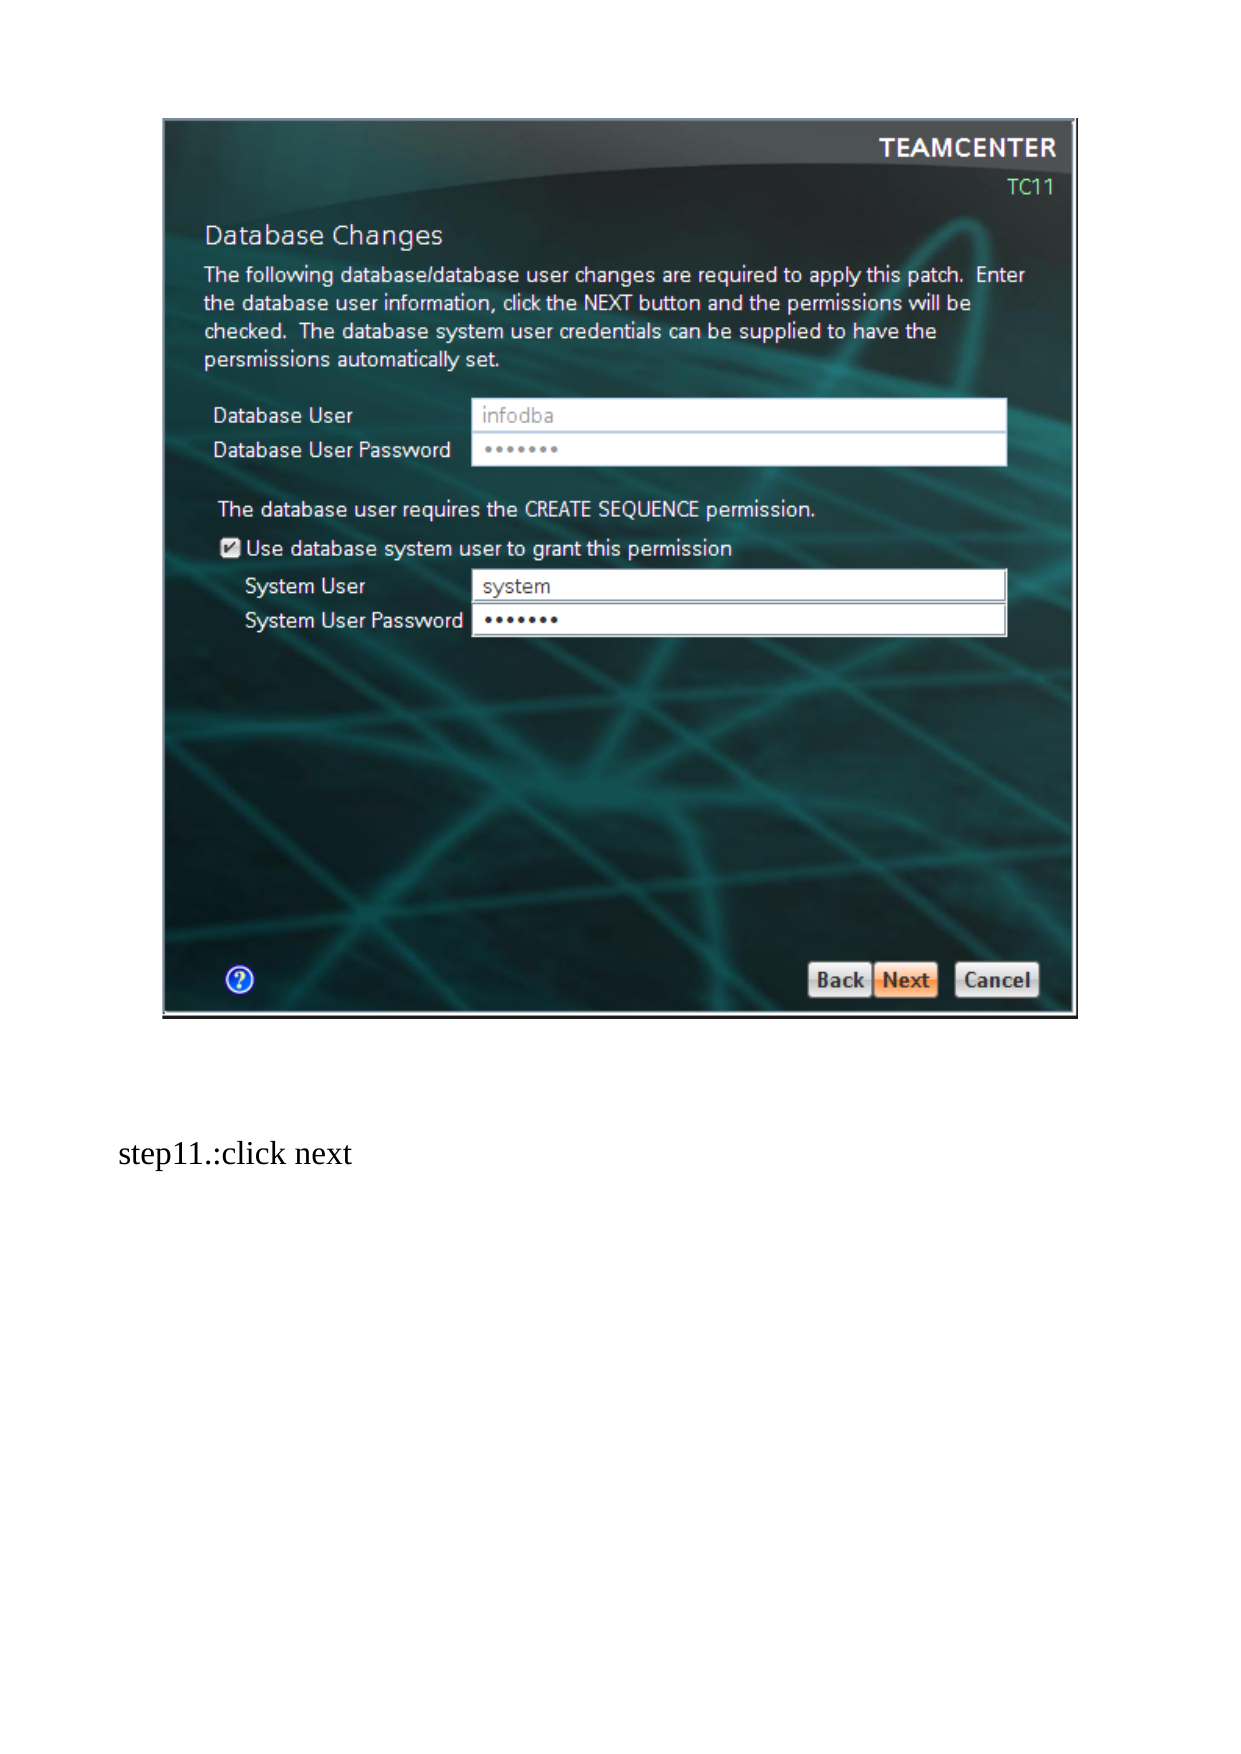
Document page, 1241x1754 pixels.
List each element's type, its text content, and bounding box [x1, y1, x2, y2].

picture [162, 118, 1078, 1019]
text step11.:click next [118, 1133, 1122, 1171]
